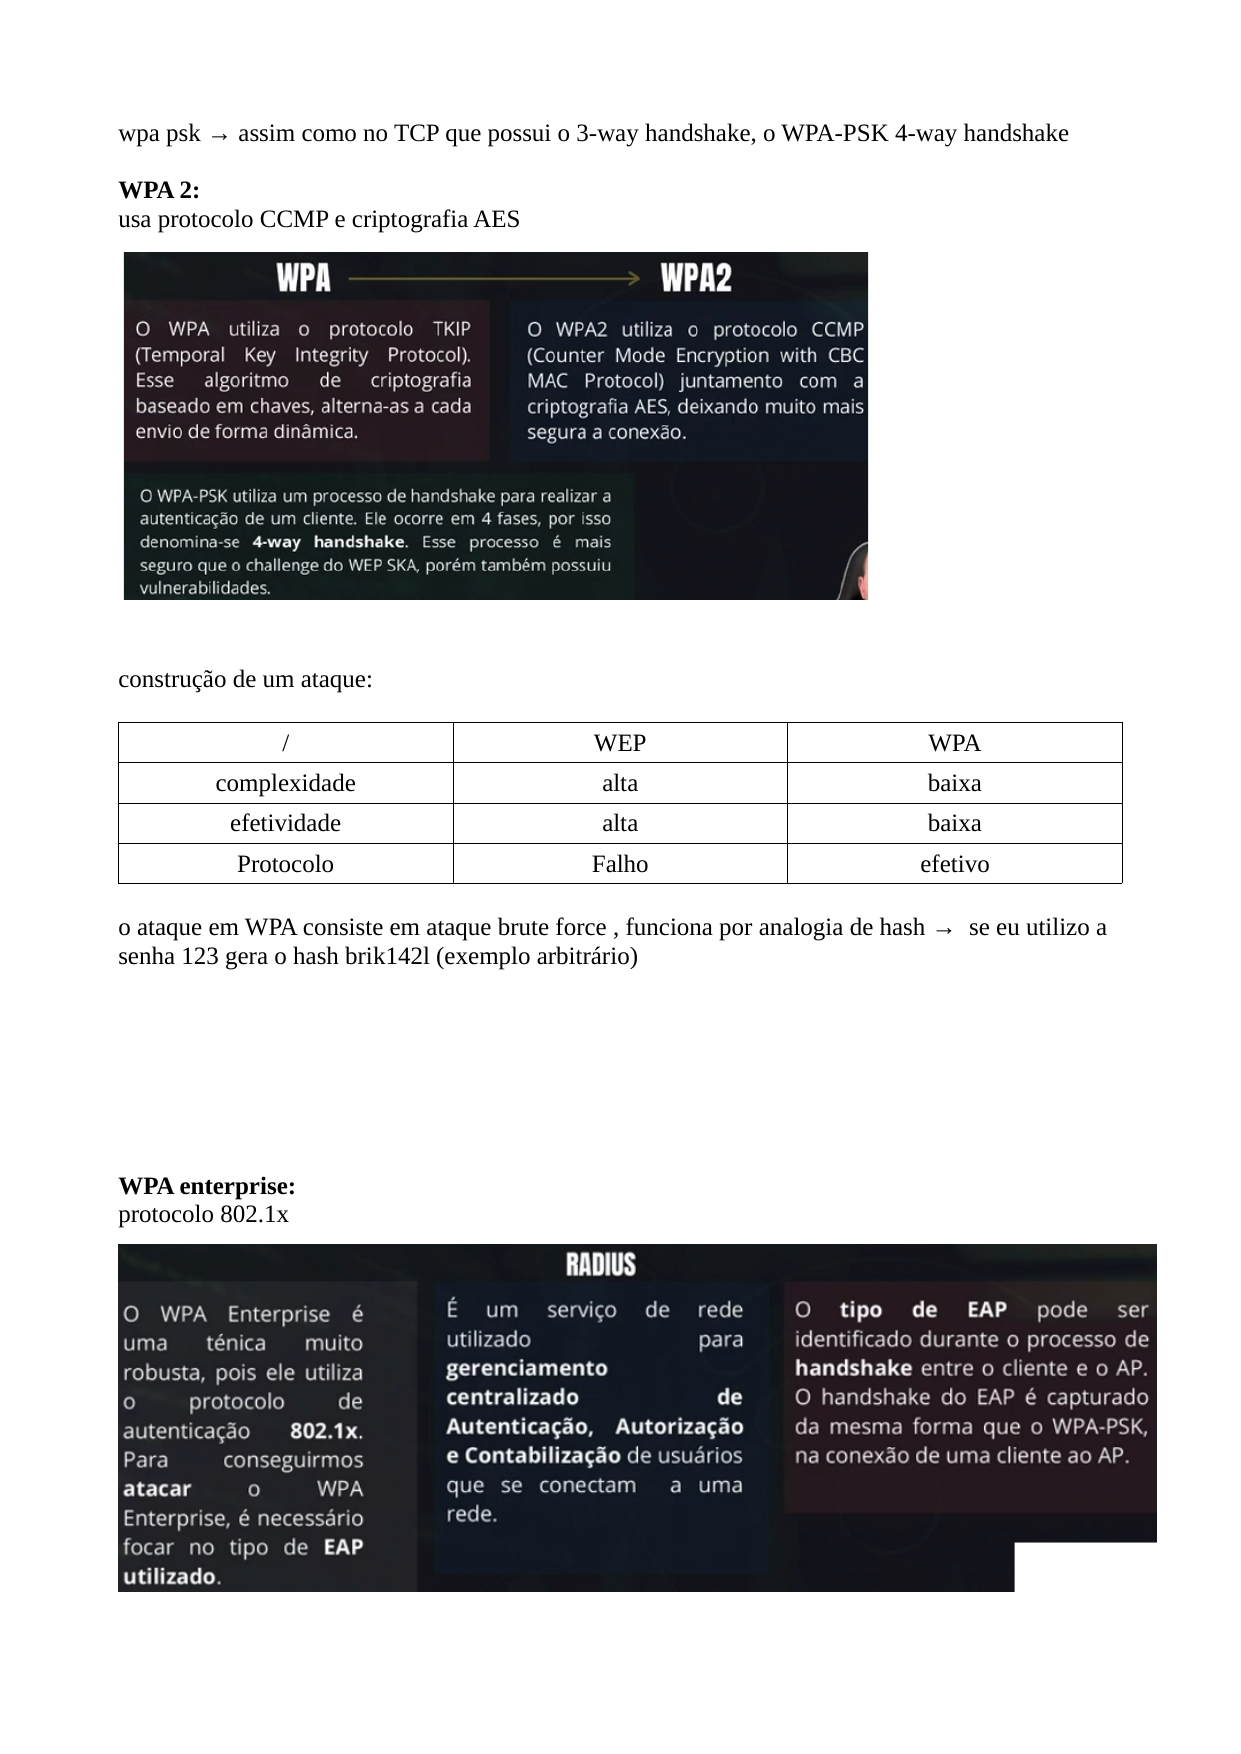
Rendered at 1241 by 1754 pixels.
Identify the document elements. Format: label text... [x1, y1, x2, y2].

table_header / [119, 723, 453, 762]
table_cell alta [454, 804, 787, 843]
table_cell Falho [454, 844, 787, 883]
picture [123, 252, 869, 600]
table_cell efetividade [119, 804, 453, 843]
table_cell Protocolo [119, 844, 453, 883]
picture [118, 1244, 1157, 1592]
table_cell efetivo [788, 844, 1122, 883]
text usa protocolo CCMP e criptografia AES [118, 204, 1122, 233]
text WPA enterprise: [118, 1171, 1122, 1199]
table_header WPA [788, 723, 1122, 762]
table_cell baixa [788, 804, 1122, 843]
text WPA 2: [118, 176, 1122, 204]
table_cell baixa [788, 763, 1122, 802]
text protocolo 802.1x [118, 1199, 1122, 1228]
text o ataque em WPA consiste em ataque brute force , funciona por analogia de hash → se eu utilizo a senha 123 gera o hash brik142l (exemplo arbitrário) [118, 912, 1122, 969]
text construção de um ataque: [118, 664, 1122, 693]
table_cell complexidade [119, 763, 453, 802]
table_header WEP [454, 723, 787, 762]
text wpa psk → assim como no TCP que possui o 3-way handshake, o WPA-PSK 4-way handshake [118, 118, 1122, 147]
table_cell alta [454, 763, 787, 802]
